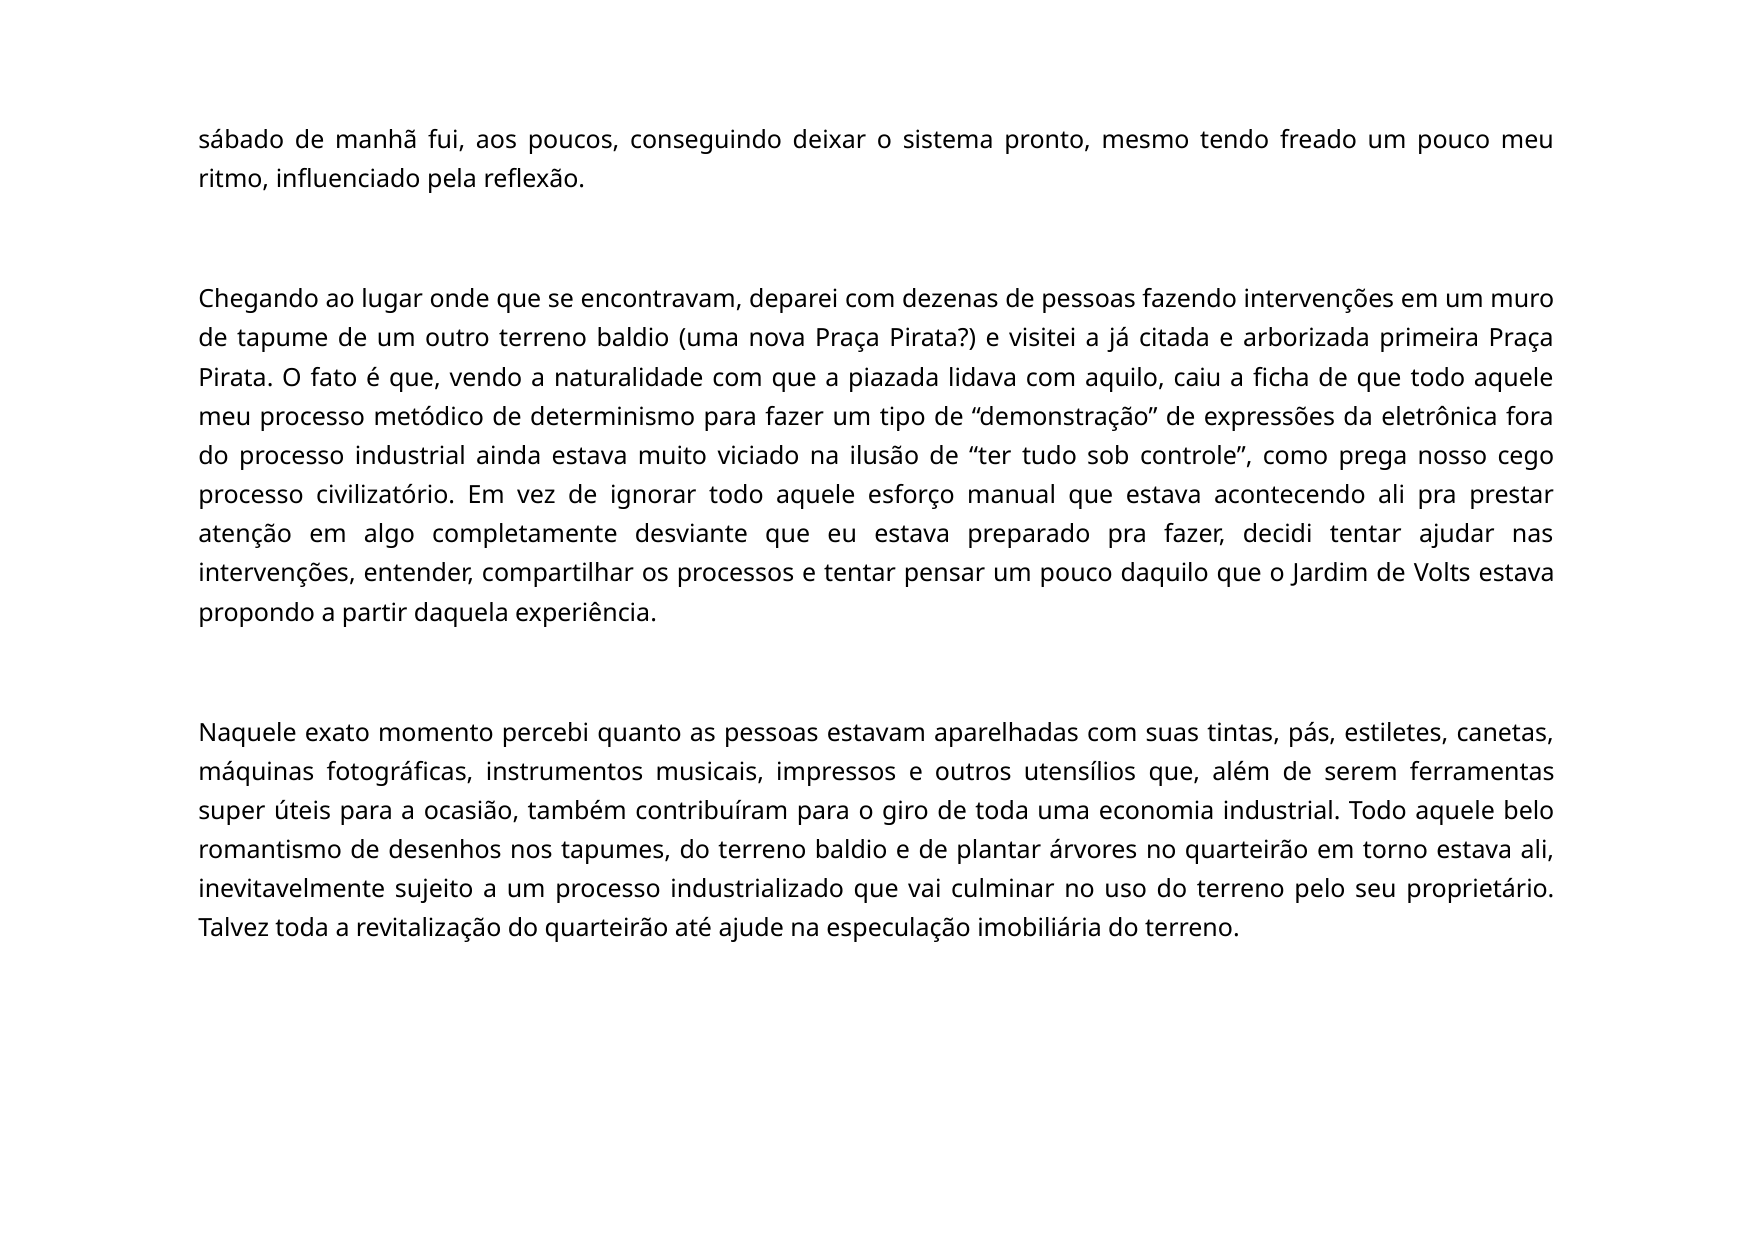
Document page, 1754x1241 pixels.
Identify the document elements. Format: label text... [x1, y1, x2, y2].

text Chegando ao lugar onde que se encontravam, deparei com dezenas de pessoas fazendo intervenções em um muro de tapume de um outro terreno baldio (uma nova Praça Pirata?) e visitei a já citada e arborizada primeira Praça Pirata. O fato é que, vendo a naturalidade com que a piazada lidava com aquilo, caiu a ficha de que todo aquele meu processo metódico de determinismo para fazer um tipo de “demonstração” de expressões da eletrônica fora do processo industrial ainda estava muito viciado na ilusão de “ter tudo sob controle”, como prega nosso cego processo civilizatório. Em vez de ignorar todo aquele esforço manual que estava acontecendo ali pra prestar atenção em algo completamente desviante que eu estava preparado pra fazer, decidi tentar ajudar nas intervenções, entender, compartilhar os processos e tentar pensar um pouco daquilo que o Jardim de Volts estava propondo a partir daquela experiência. [198, 281, 1556, 628]
text Naquele exato momento percebi quanto as pessoas estavam aparelhadas com suas tintas, pás, estiletes, canetas, máquinas fotográficas, instrumentos musicais, impressos e outros utensílios que, além de serem ferramentas super úteis para a ocasião, também contribuíram para o giro de toda uma economia industrial. Todo aquele belo romantismo de desenhos nos tapumes, do terreno baldio e de plantar árvores no quarteirão em torno estava ali, inevitavelmente sujeito a um processo industrializado que vai culminar no uso do terreno pelo seu proprietário. Talvez toda a revitalização do quarteirão até ajude na especulação imobiliária do terreno. [198, 714, 1556, 944]
text sábado de manhã fui, aos poucos, conseguindo deixar o sistema pronto, mesmo tendo freado um pouco meu ritmo, influenciado pela reflexão. [198, 122, 1556, 195]
